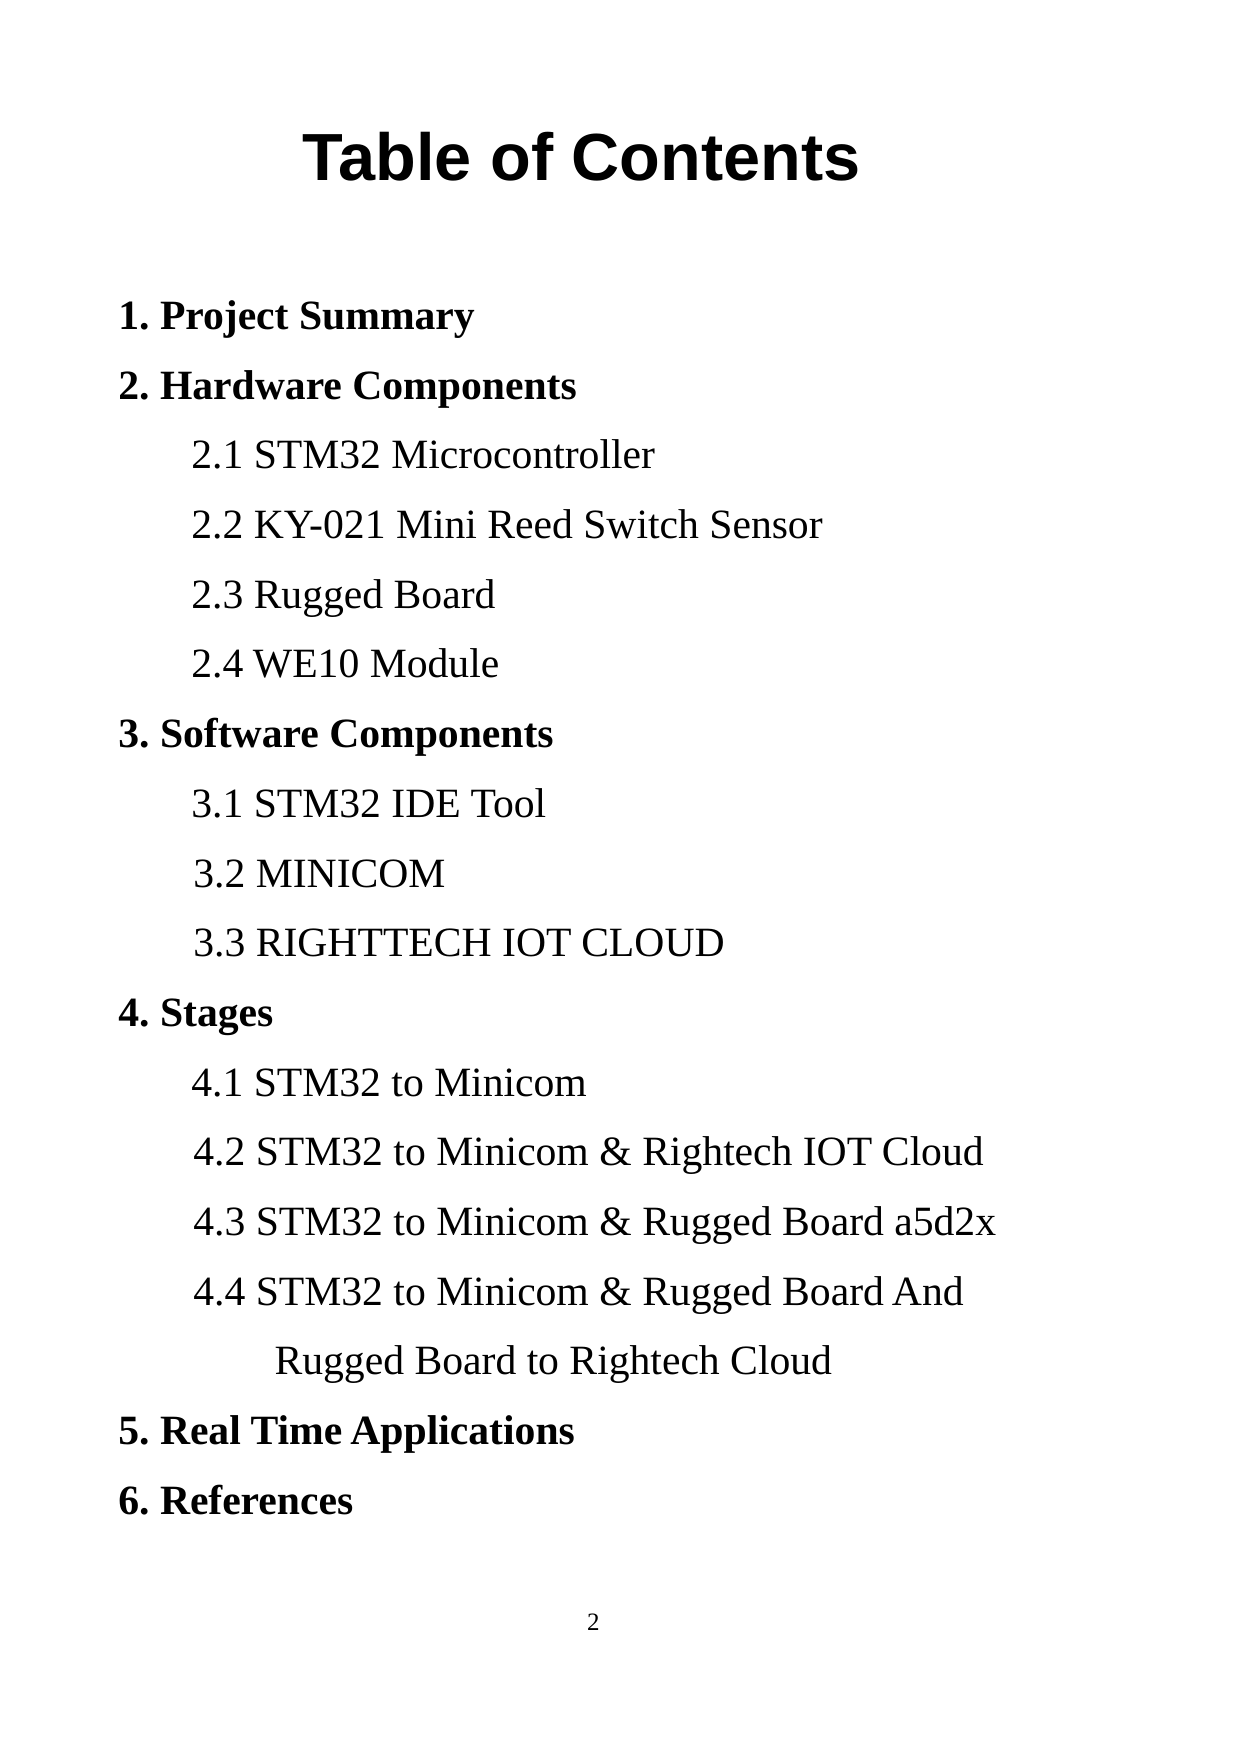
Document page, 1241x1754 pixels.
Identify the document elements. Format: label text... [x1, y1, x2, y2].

text Rugged Board to Rightech Cloud [118, 1336, 1122, 1384]
text 2.4 WE10 Module [118, 639, 1122, 687]
text 3. Software Components [118, 709, 1122, 757]
text 2.3 Rugged Board [118, 569, 1122, 617]
text 4.2 STM32 to Minicom & Rightech IOT Cloud [118, 1127, 1122, 1175]
text 3.2 MINICOM [118, 848, 1122, 896]
text 5. Real Time Applications [118, 1406, 1122, 1453]
text 2.1 STM32 Microcontroller [118, 430, 1122, 478]
text 2. Hardware Components [118, 360, 1122, 408]
text 4.4 STM32 to Minicom & Rugged Board And [118, 1266, 1122, 1314]
text 4. Stages [118, 987, 1122, 1035]
text Table of Contents [118, 118, 1122, 195]
text 4.1 STM32 to Minicom [118, 1057, 1122, 1105]
text 1. Project Summary [118, 291, 1122, 338]
text 6. References [118, 1475, 1122, 1523]
text 4.3 STM32 to Minicom & Rugged Board a5d2x [118, 1196, 1122, 1244]
text 3.1 STM32 IDE Tool [118, 778, 1122, 826]
text 3.3 RIGHTTECH IOT CLOUD [118, 918, 1122, 966]
text 2.2 KY-021 Mini Reed Switch Sensor [118, 499, 1122, 547]
